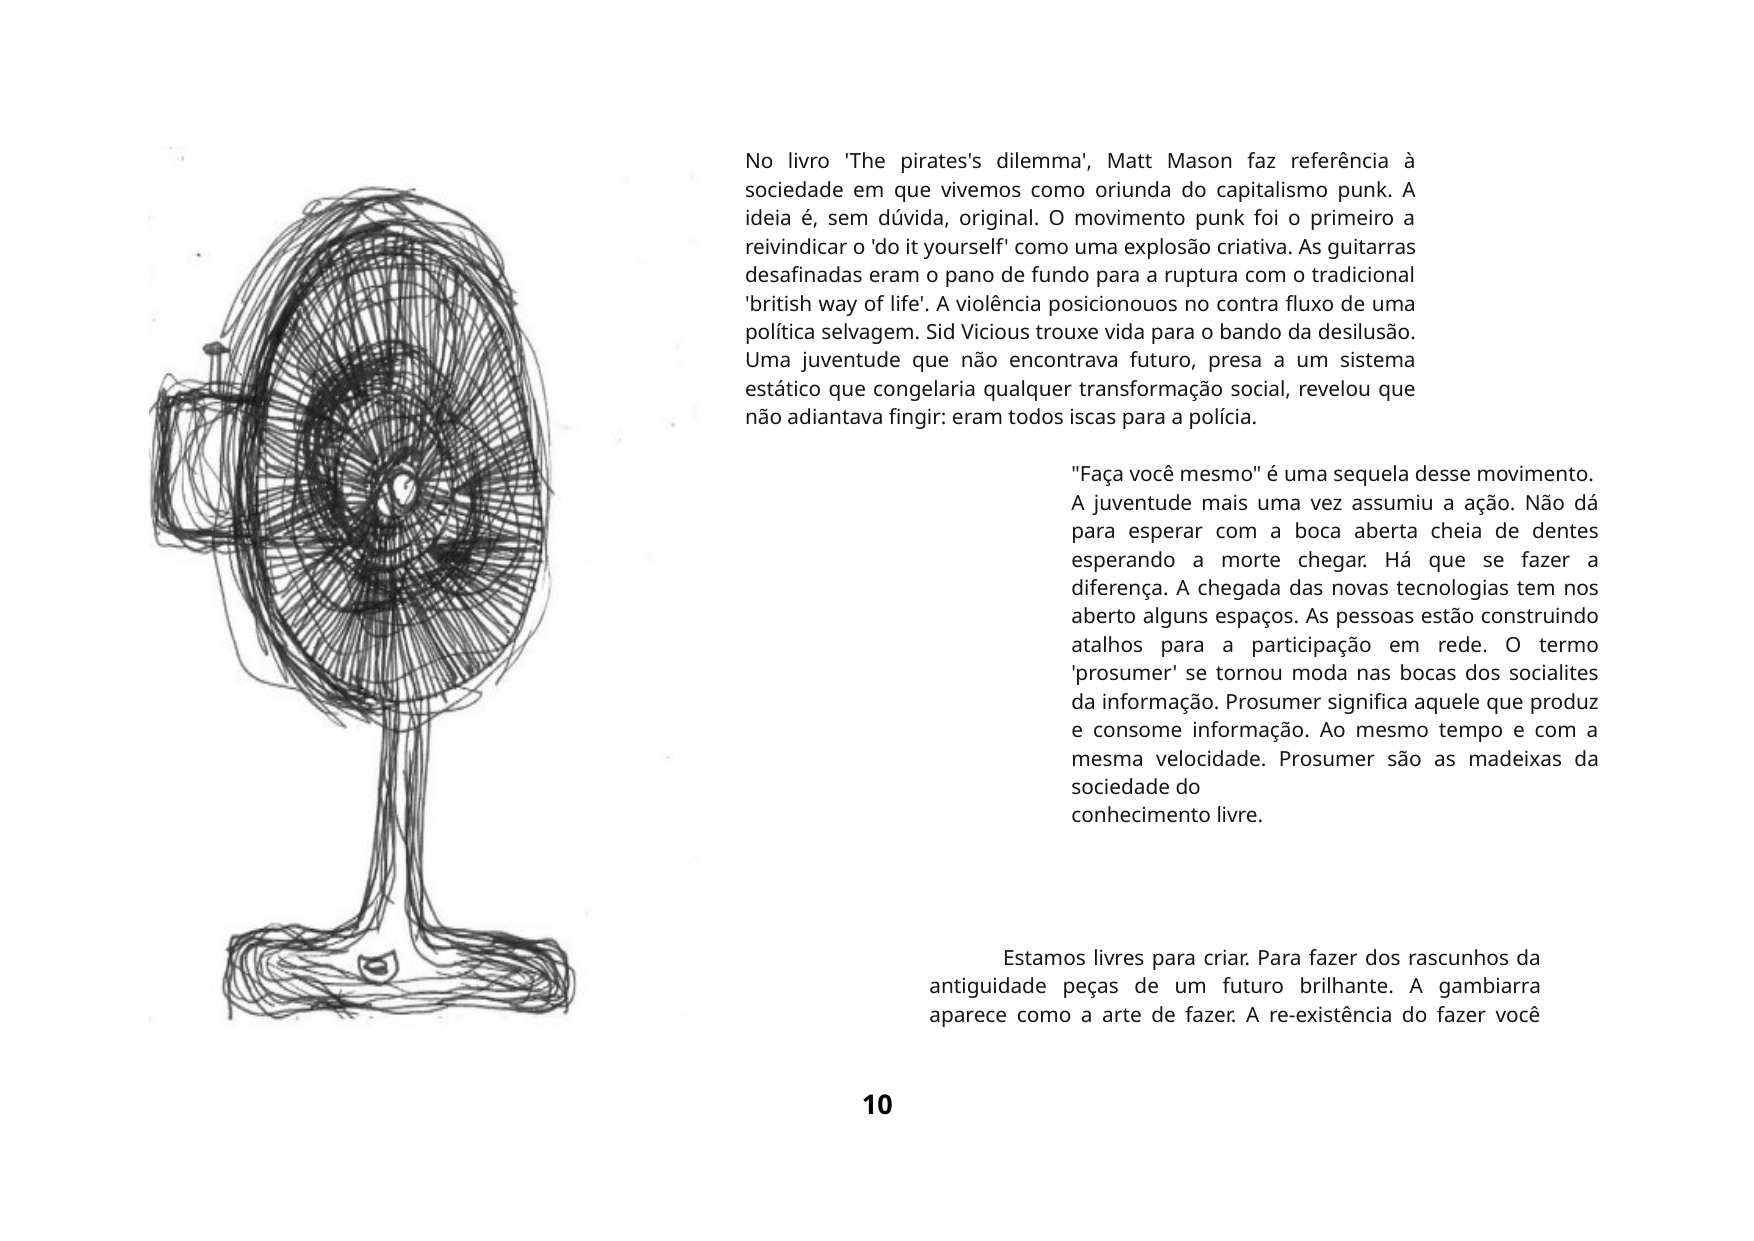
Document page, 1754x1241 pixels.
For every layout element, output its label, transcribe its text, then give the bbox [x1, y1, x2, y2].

text "Faça você mesmo" é uma sequela desse movimento. [1071, 459, 1599, 488]
text No livro 'The pirates's dilemma', Matt Mason faz referência à sociedade em que vivemos como oriunda do capitalismo punk. A ideia é, sem dúvida, original. O movimento punk foi o primeiro a reivindicar o 'do it yourself' como uma explosão criativa. As guitarras desafinadas eram o pano de fundo para a ruptura com o tradicional 'british way of life'. A violência posicionouos no contra fluxo de uma política selvagem. Sid Vicious trouxe vida para o bando da desilusão. Uma juventude que não encontrava futuro, presa a um sistema estático que congelaria qualquer transformação social, revelou que não adiantava fingir: eram todos iscas para a polícia. [745, 147, 1417, 431]
text conhecimento livre. [1071, 801, 1599, 829]
text Estamos livres para criar. Para fazer dos rascunhos da antiguidade peças de um futuro brilhante. A gambiarra aparece como a arte de fazer. A re-existência do fazer você [929, 943, 1542, 1028]
text A juventude mais uma vez assumiu a ação. Não dá para esperar com a boca aberta cheia de dentes esperando a morte chegar. Há que se fazer a diferença. A chegada das novas tecnologias tem nos aberto alguns espaços. As pessoas estão construindo atalhos para a participação em rede. O termo 'prosumer' se tornou moda nas bocas dos socialites da informação. Prosumer significa aquele que produz e consome informação. Ao mesmo tempo e com a mesma velocidade. Prosumer são as madeixas da sociedade do [1071, 488, 1599, 801]
picture [148, 146, 710, 1043]
